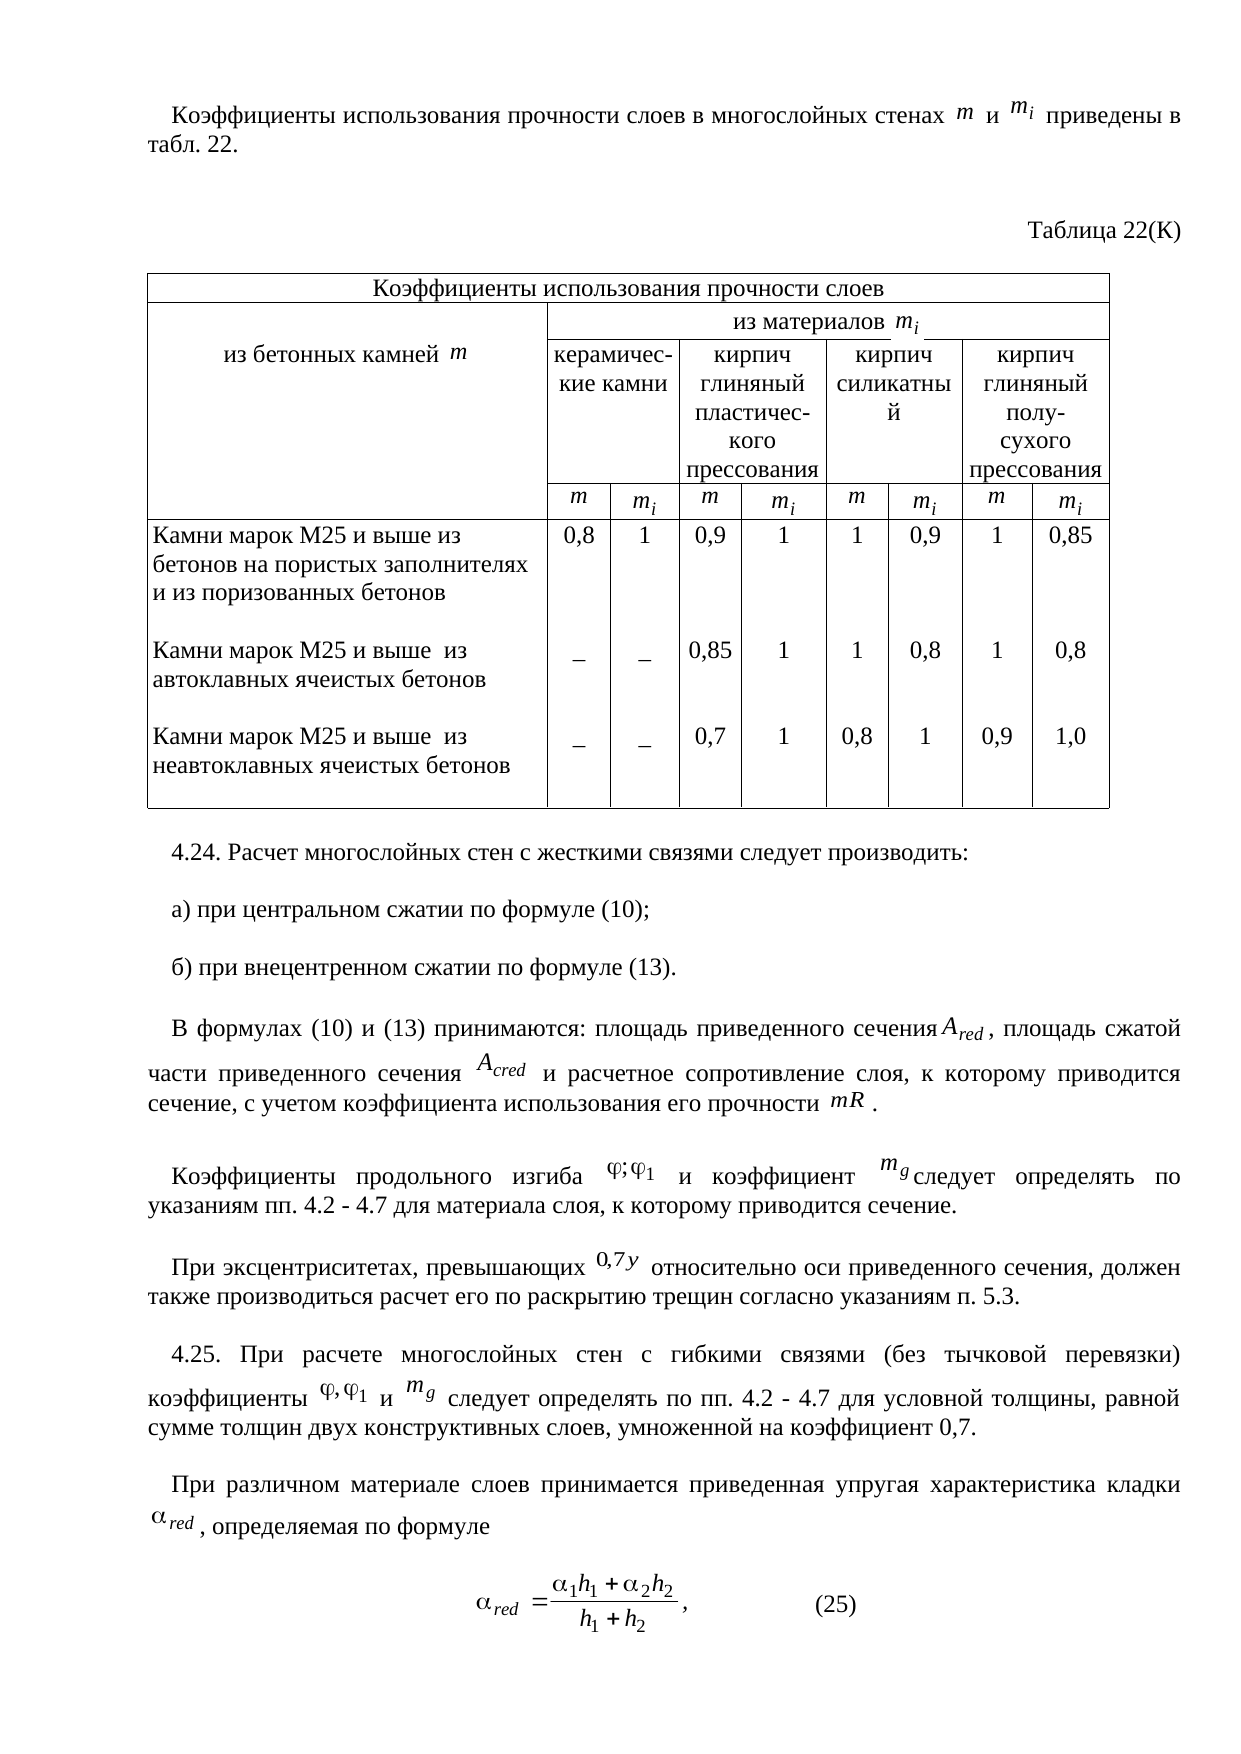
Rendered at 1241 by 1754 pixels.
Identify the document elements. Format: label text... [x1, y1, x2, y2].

table_cell 0,8 [1033, 635, 1109, 721]
table_cell из бетонных камней [148, 339, 547, 483]
table_cell 0,85 [680, 635, 741, 721]
table_cell [889, 484, 962, 519]
table_cell керамичес- кие камни [548, 340, 679, 483]
table_cell Камни марок М25 и выше из автоклавных ячеистых бетонов [148, 635, 547, 721]
text В формулах (10) и (13) принимаются: площадь приведенного сечения, площадь сжатой части приведенного сечения и расчетное сопротивление слоя, к которому приводится сечение, с учетом коэффициента использования его прочности . [148, 1009, 1181, 1117]
table_cell _ [611, 721, 679, 807]
table_cell _ [548, 635, 610, 721]
table_cell 1 [963, 520, 1032, 635]
table_cell 0,8 [548, 520, 610, 635]
table_cell _ [548, 721, 610, 807]
table_cell [148, 483, 547, 519]
table_cell 0,8 [827, 721, 888, 807]
table_cell кирпич глиняный пластичес- кого прессования [680, 340, 826, 483]
table_cell 1 [963, 635, 1032, 721]
text Коэффициенты продольного изгиба и коэффициент следует определять по указаниям пп. 4.2 - 4.7 для материала слоя, к которому приводится сечение. [148, 1146, 1181, 1219]
table_cell [680, 484, 741, 519]
table_cell из материалов [548, 303, 1109, 340]
text а) при центральном сжатии по формуле (10); [148, 894, 1181, 923]
table_cell кирпич силикатный [827, 340, 962, 483]
table_cell 1 [827, 635, 888, 721]
table_cell 1 [742, 635, 826, 721]
text 4.24. Расчет многослойных стен с жесткими связями следует производить: [148, 837, 1181, 865]
table_cell [742, 484, 826, 519]
table_cell [827, 484, 888, 519]
table_cell 1 [742, 520, 826, 635]
table_cell Камни марок М25 и выше из неавтоклавных ячеистых бетонов [148, 721, 547, 807]
text (25) [148, 1568, 1181, 1638]
table_cell 0,9 [889, 520, 962, 635]
table_cell 1 [889, 721, 962, 807]
table_cell [963, 484, 1032, 519]
table_cell 0,8 [889, 635, 962, 721]
table_cell 0,9 [680, 520, 741, 635]
text При различном материале слоев принимается приведенная упругая характеристика кладки, определяемая по формуле [148, 1469, 1181, 1539]
text 4.25. При расчете многослойных стен с гибкими связями (без тычковой перевязки) коэффициенты и следует определять по пп. 4.2 - 4.7 для условной толщины, равной сумме толщин двух конструктивных слоев, умноженной на коэффициент 0,7. [148, 1339, 1181, 1441]
table_cell кирпич глиняный полу- сухого прессования [963, 340, 1109, 483]
text б) при внецентренном сжатии по формуле (13). [148, 952, 1181, 980]
text Коэффициенты использования прочности слоев в многослойных стенах и приведены в табл. 22. [148, 88, 1181, 158]
table_cell 0,85 [1033, 520, 1109, 635]
table_cell [548, 484, 610, 519]
table_header #G0Коэффициенты использования прочности слоев [148, 274, 1109, 302]
table_cell 1,0 [1033, 721, 1109, 807]
table_cell [148, 303, 547, 339]
table_cell 1 [827, 520, 888, 635]
table_cell 0,7 [680, 721, 741, 807]
text При эксцентриситетах, превышающих относительно оси приведенного сечения, должен также производиться расчет его по раскрытию трещин согласно указаниям п. 5.3. [148, 1248, 1181, 1310]
table_cell _ [611, 635, 679, 721]
table_cell 0,9 [963, 721, 1032, 807]
text Таблица 22(К) [148, 215, 1181, 244]
table_cell Камни марок М25 и выше из бетонов на пористых заполнителях и из поризованных бетонов [148, 520, 547, 635]
table_cell 1 [611, 520, 679, 635]
table_cell [611, 484, 679, 519]
table_cell 1 [742, 721, 826, 807]
table_cell [1033, 484, 1109, 519]
